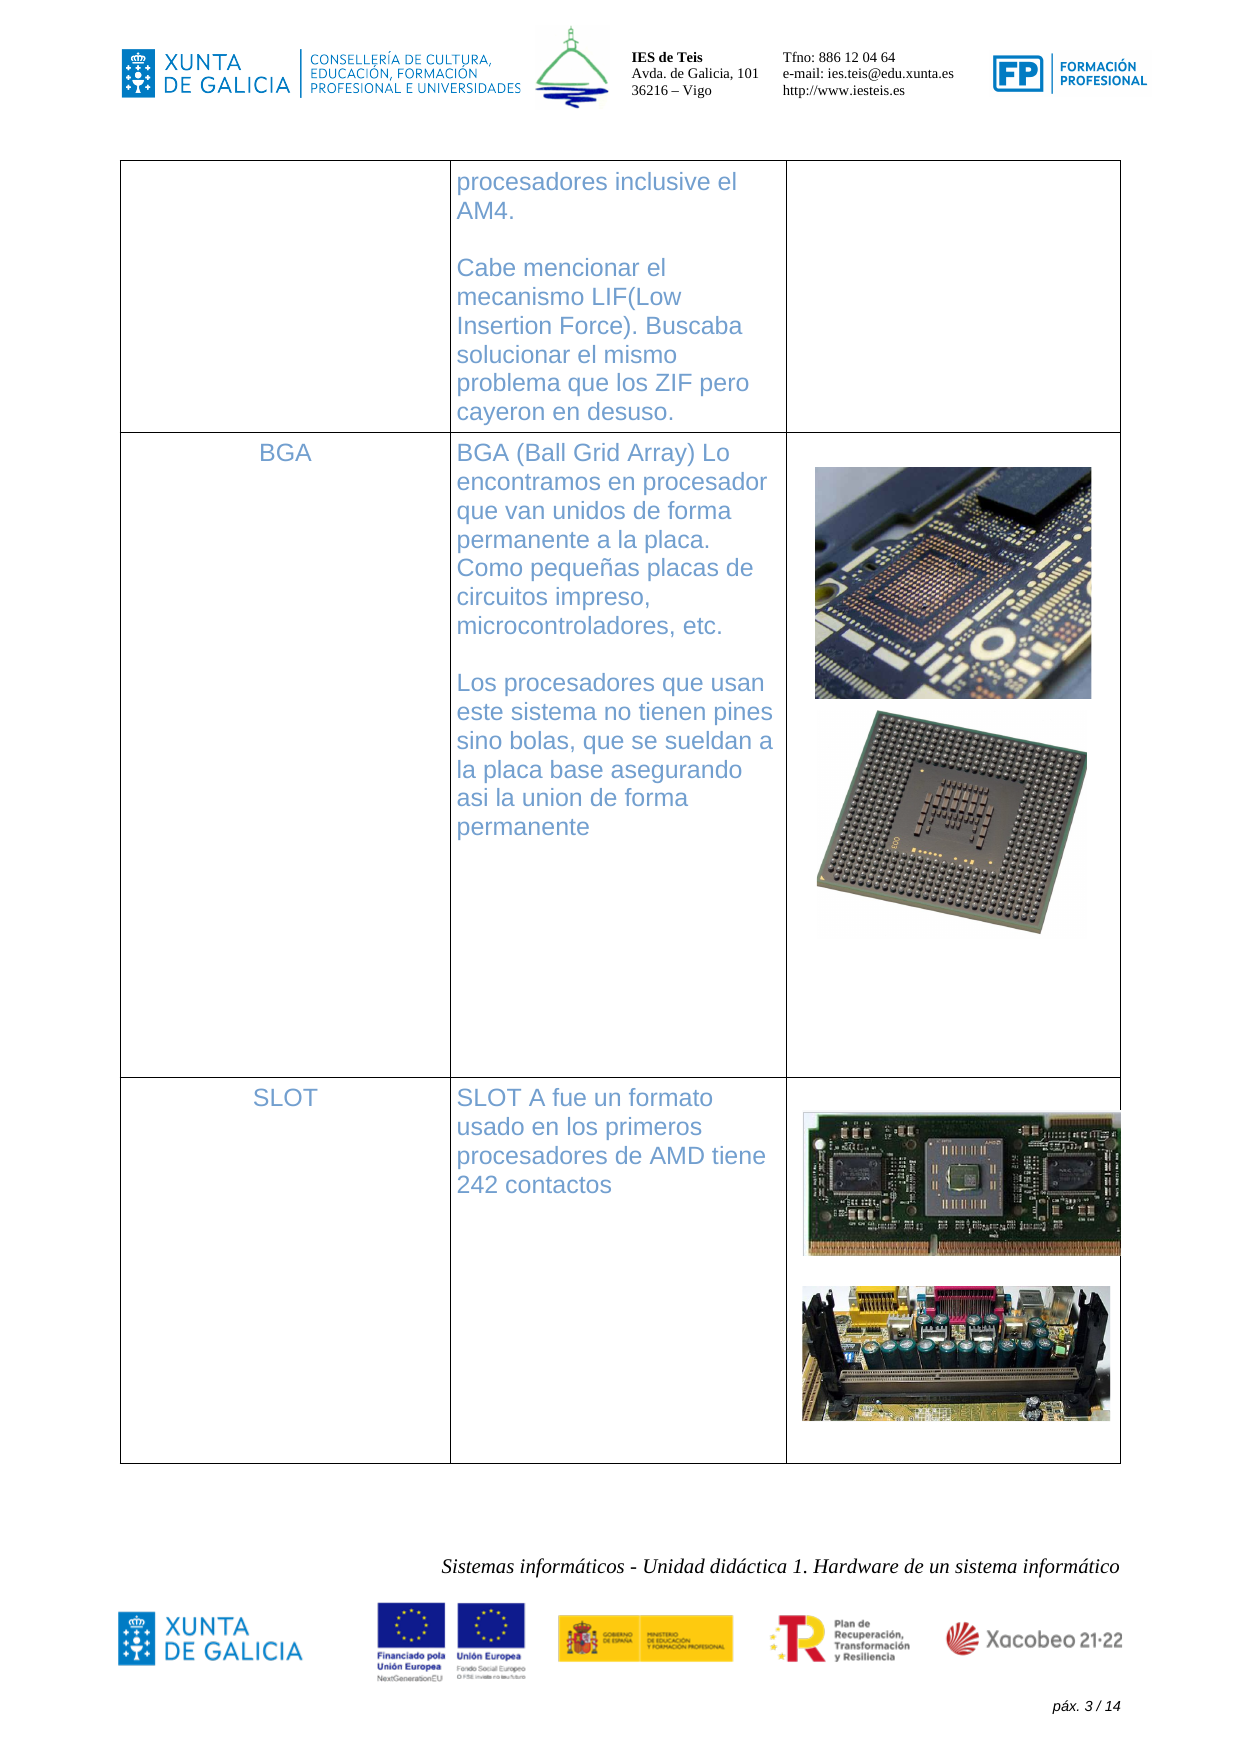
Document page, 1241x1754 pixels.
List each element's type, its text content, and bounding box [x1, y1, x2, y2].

table_cell SLOT A fue un formato usado en los primeros procesadores de AMD tiene 242 contactos [451, 1078, 786, 1463]
table_cell [787, 161, 1120, 432]
picture [815, 467, 1092, 699]
table_cell [121, 161, 450, 432]
picture [802, 1286, 1111, 1422]
table_cell BGA (Ball Grid Array) Lo encontramos en procesador que van unidos de forma permanente a la placa. Como pequeñas placas de circuitos impreso, microcontroladores, etc. Los procesadores que usan este sistema no tienen pines sino bolas, que se sueldan a la placa base asegurando asi la union de forma permanente [451, 433, 786, 1077]
picture [118, 1592, 1123, 1688]
picture [802, 1110, 1122, 1256]
table_cell [787, 1078, 1120, 1463]
table_cell procesadores inclusive el AM4. Cabe mencionar el mecanismo LIF(Low Insertion Force). Buscaba solucionar el mismo problema que los ZIF pero cayeron en desuso. [451, 161, 786, 432]
table_cell BGA [121, 433, 450, 1077]
picture [816, 710, 1087, 939]
picture [121, 49, 521, 98]
table_cell SLOT [121, 1078, 450, 1463]
table_cell [787, 433, 1120, 1077]
picture [989, 50, 1153, 97]
picture [534, 25, 611, 110]
